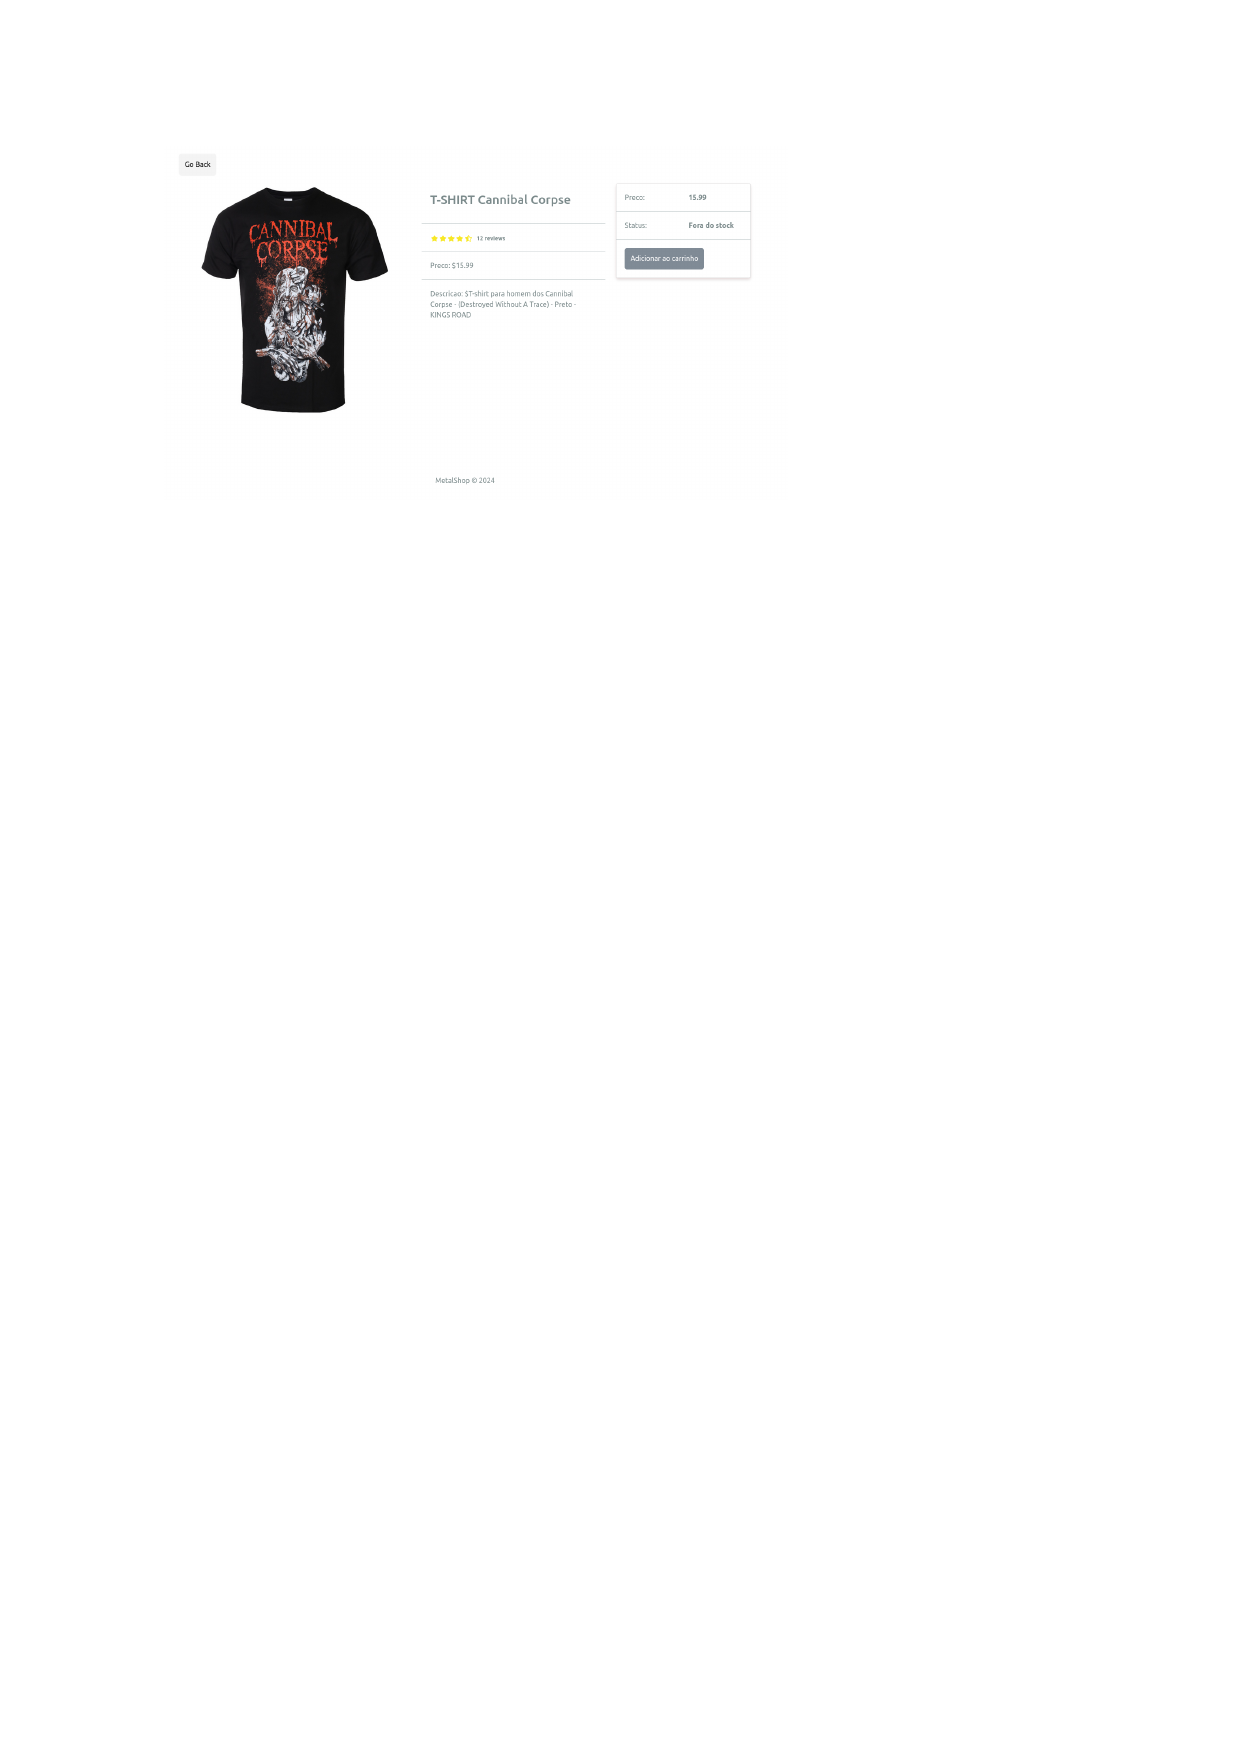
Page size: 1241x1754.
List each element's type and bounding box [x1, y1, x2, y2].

picture [163, 146, 789, 500]
